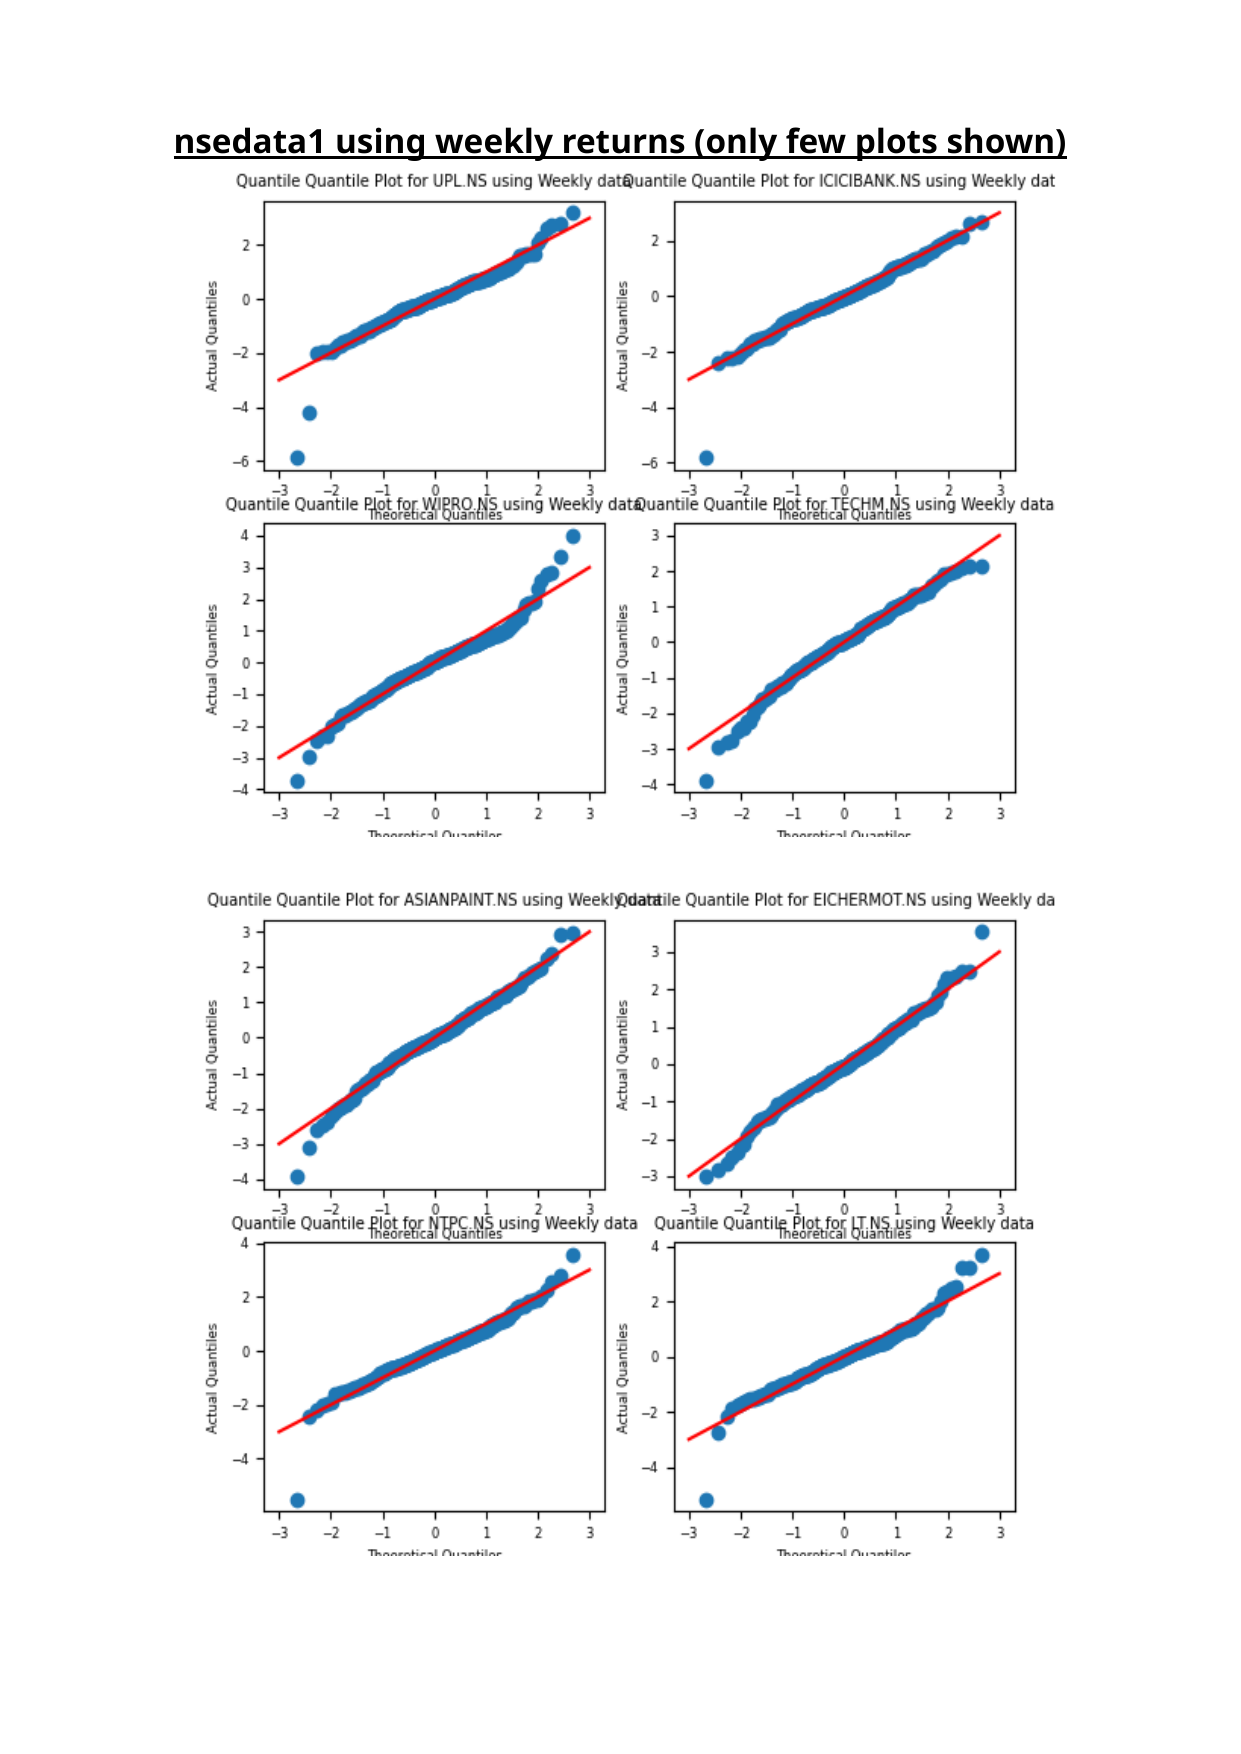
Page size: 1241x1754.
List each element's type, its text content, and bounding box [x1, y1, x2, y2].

text nsedata1 using weekly returns (only few plots shown) [118, 118, 1122, 163]
picture [185, 163, 1056, 837]
picture [185, 882, 1056, 1556]
